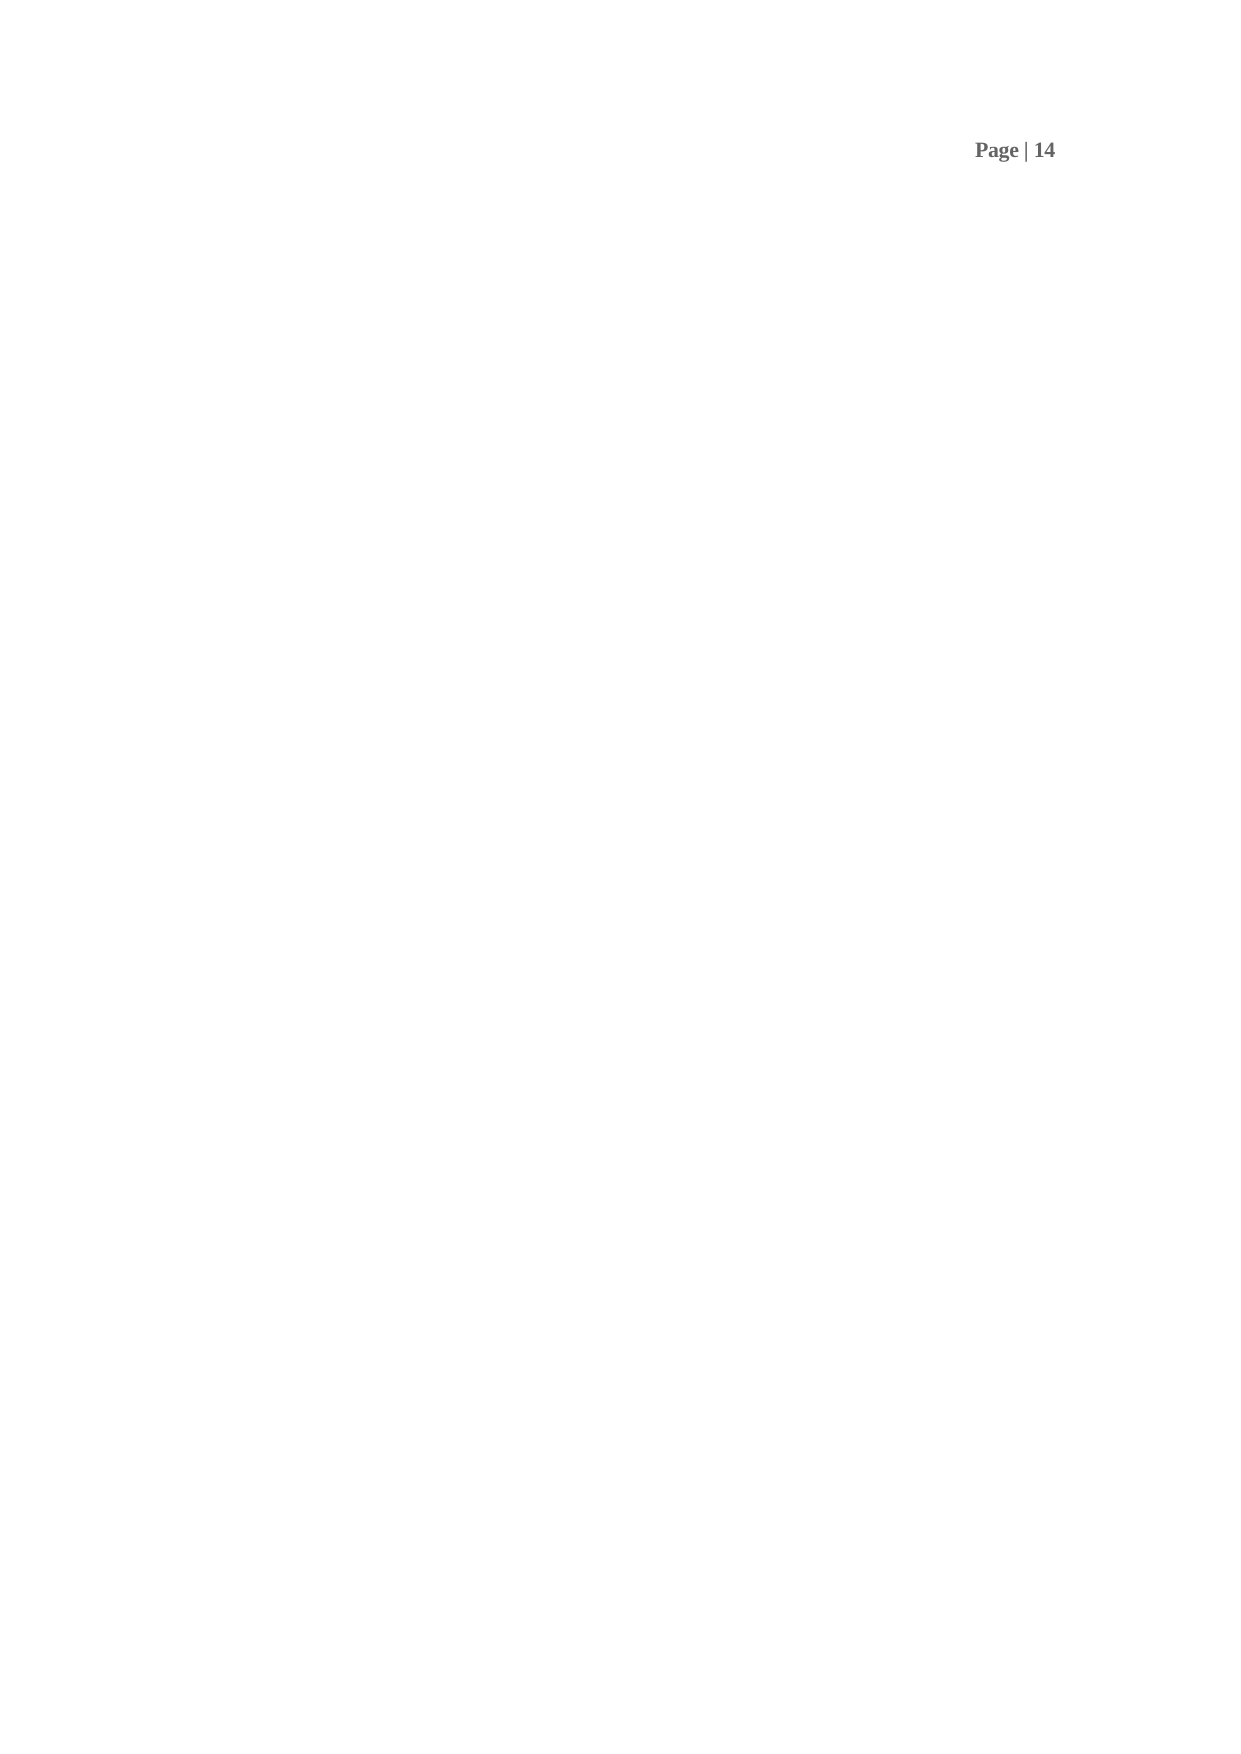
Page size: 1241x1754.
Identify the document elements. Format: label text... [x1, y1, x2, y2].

text Page | 14 [150, 135, 1068, 163]
